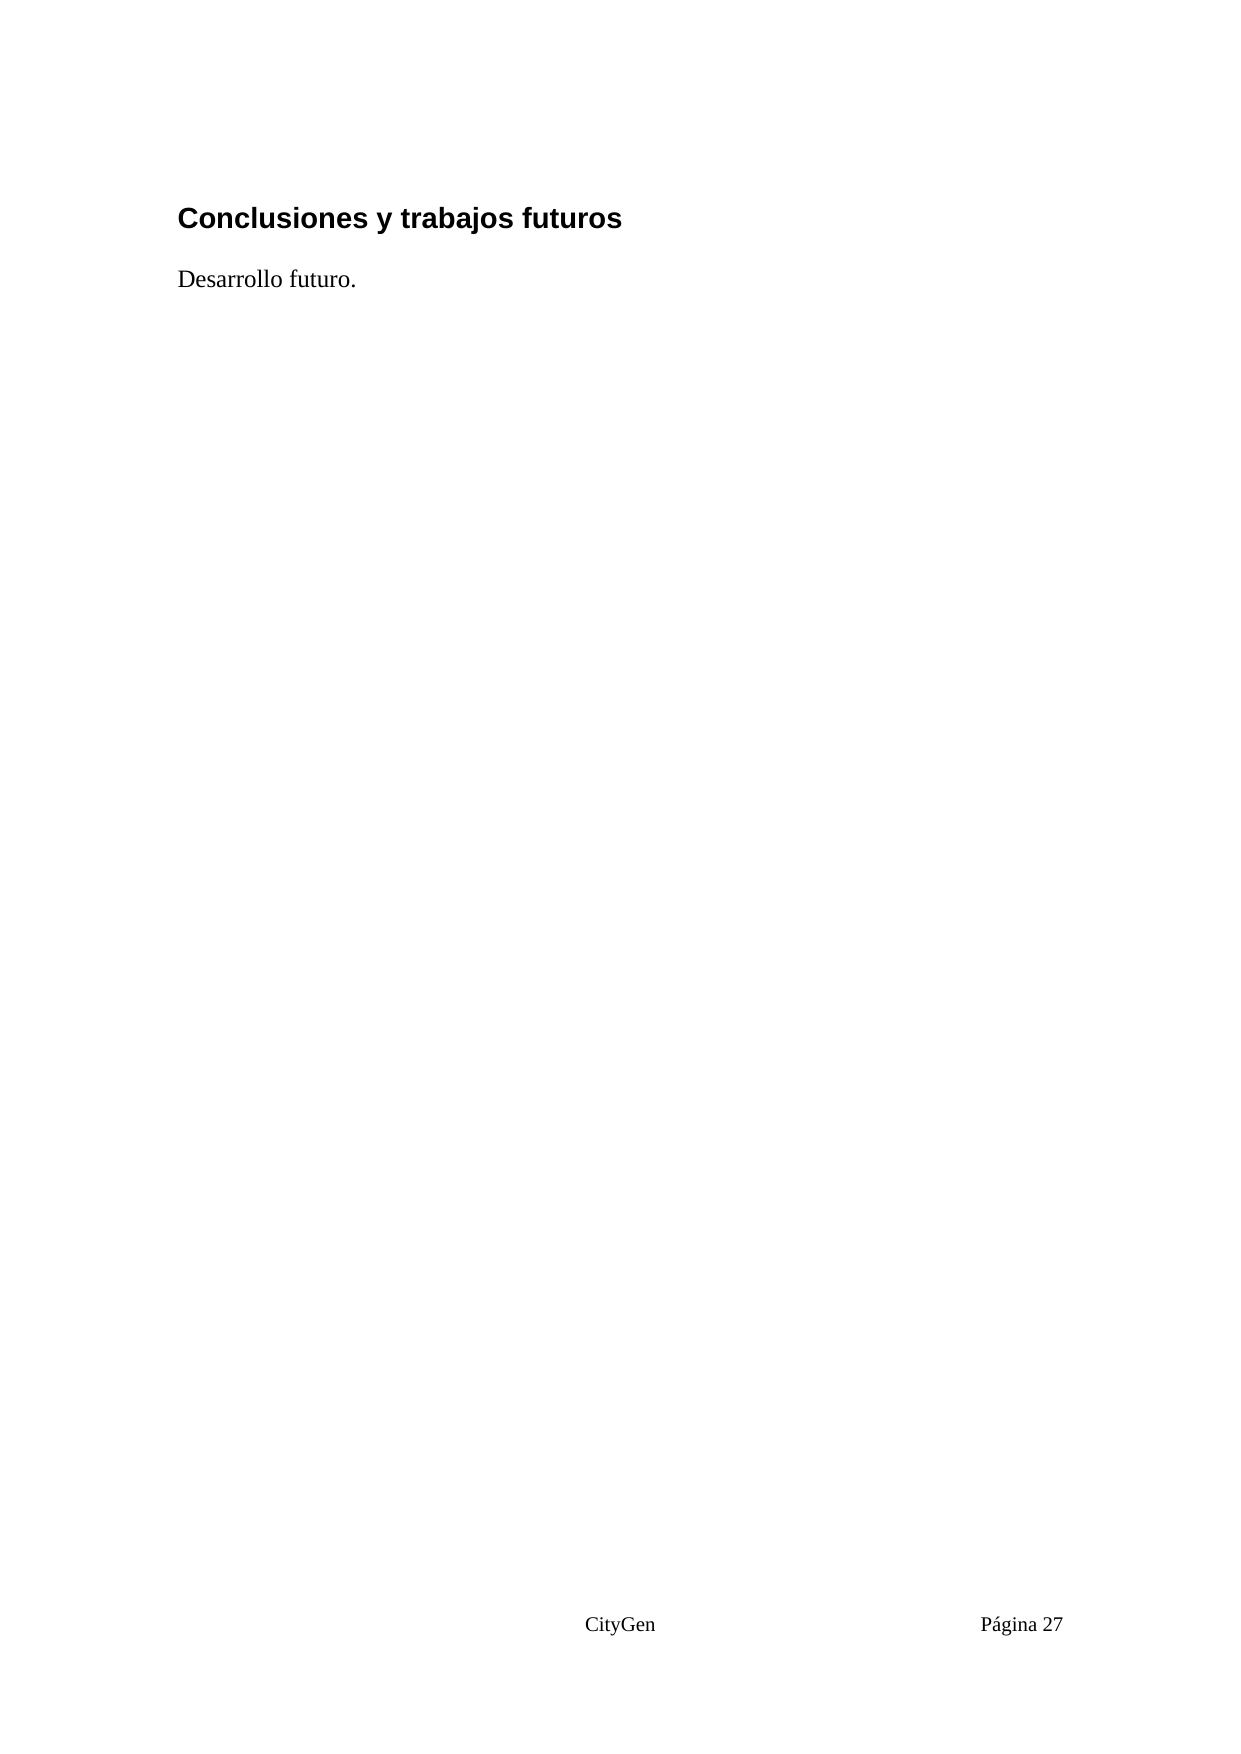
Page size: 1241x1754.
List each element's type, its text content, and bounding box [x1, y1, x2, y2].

subtitle Conclusiones y trabajos futuros [177, 201, 1093, 235]
text Desarrollo futuro. [177, 264, 1093, 293]
